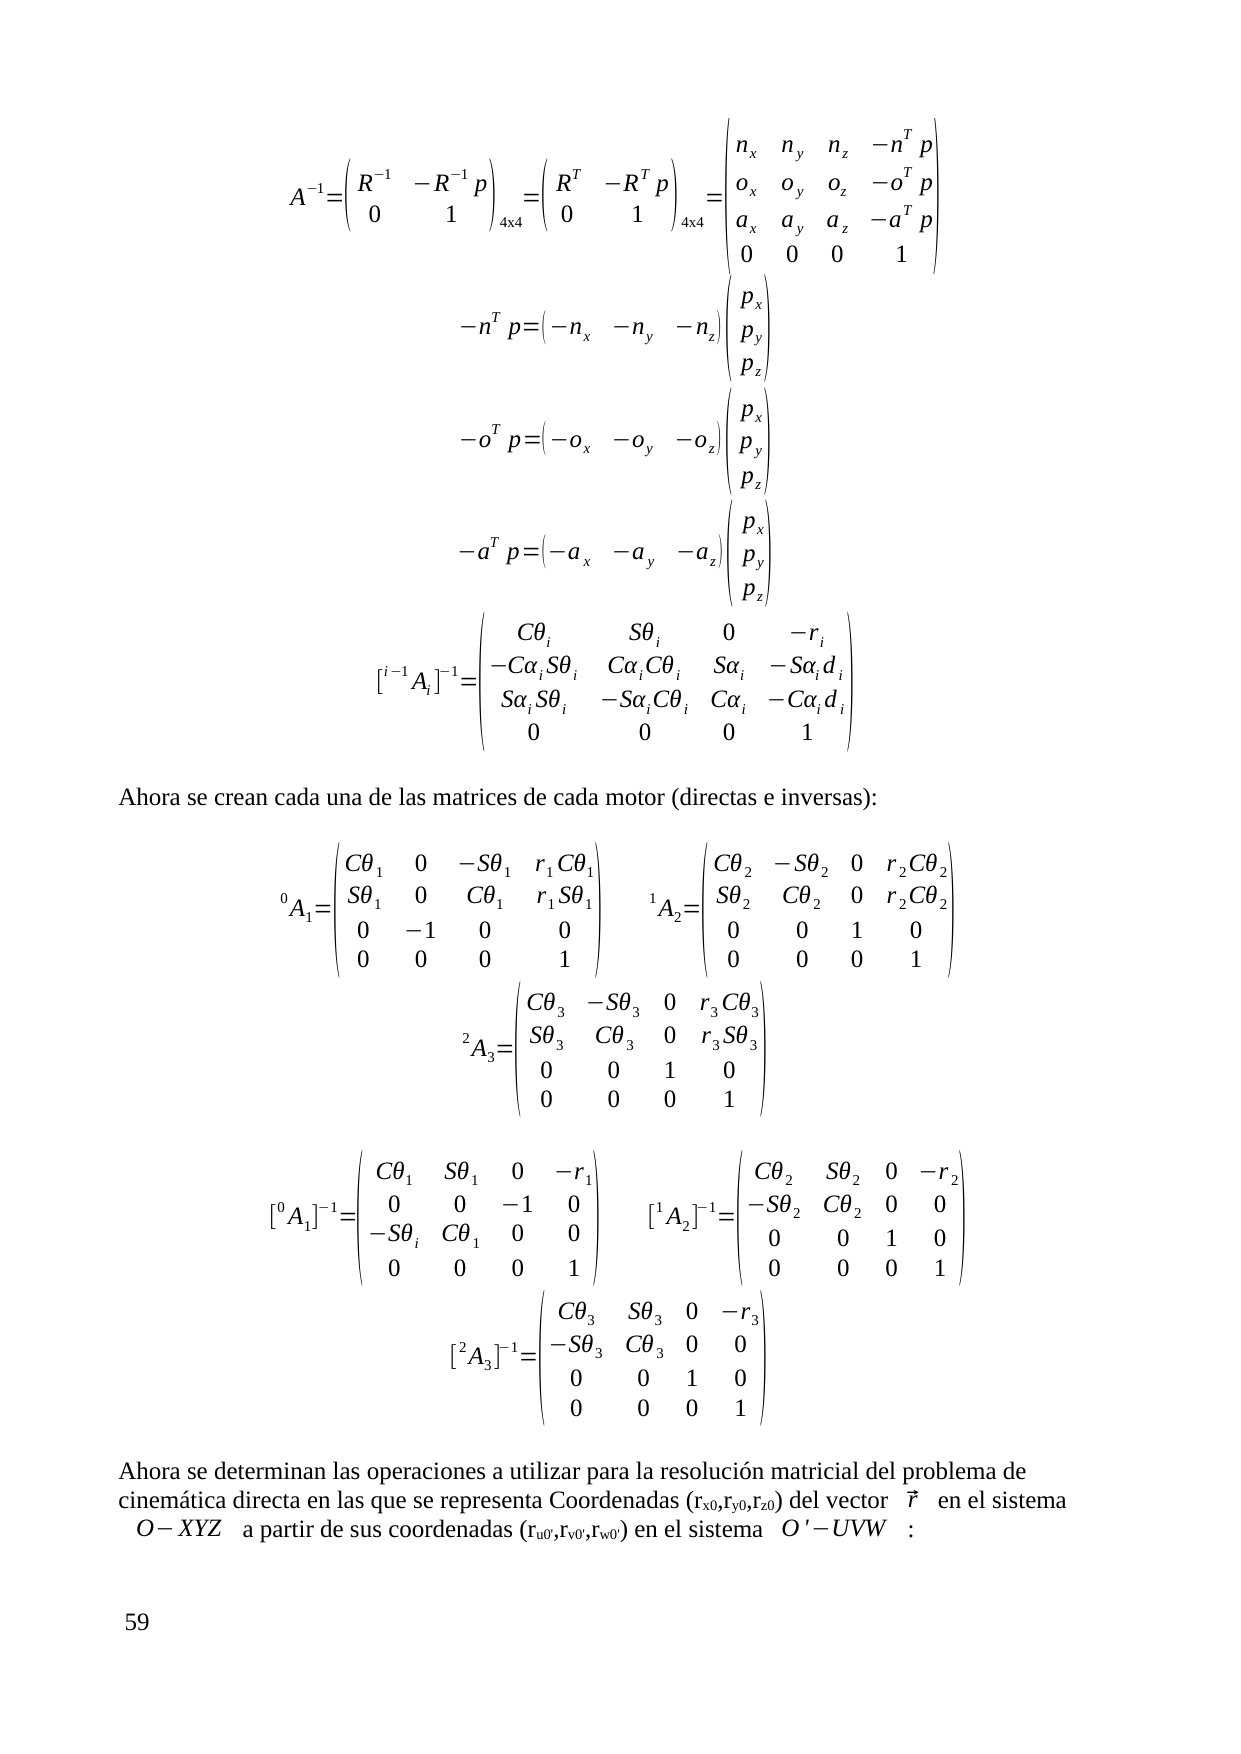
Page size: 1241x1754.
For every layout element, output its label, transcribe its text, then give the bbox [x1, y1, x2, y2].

text Ahora se determinan las operaciones a utilizar para la resolución matricial del problema de cinemática directa en las que se representa Coordenadas (rx0,ry0,rz0) del vectoren el sistemaa partir de sus coordenadas (ru0',rv0',rw0') en el sistema: [118, 1456, 1122, 1543]
text Ahora se crean cada una de las matrices de cada motor (directas e inversas): [118, 782, 1122, 811]
